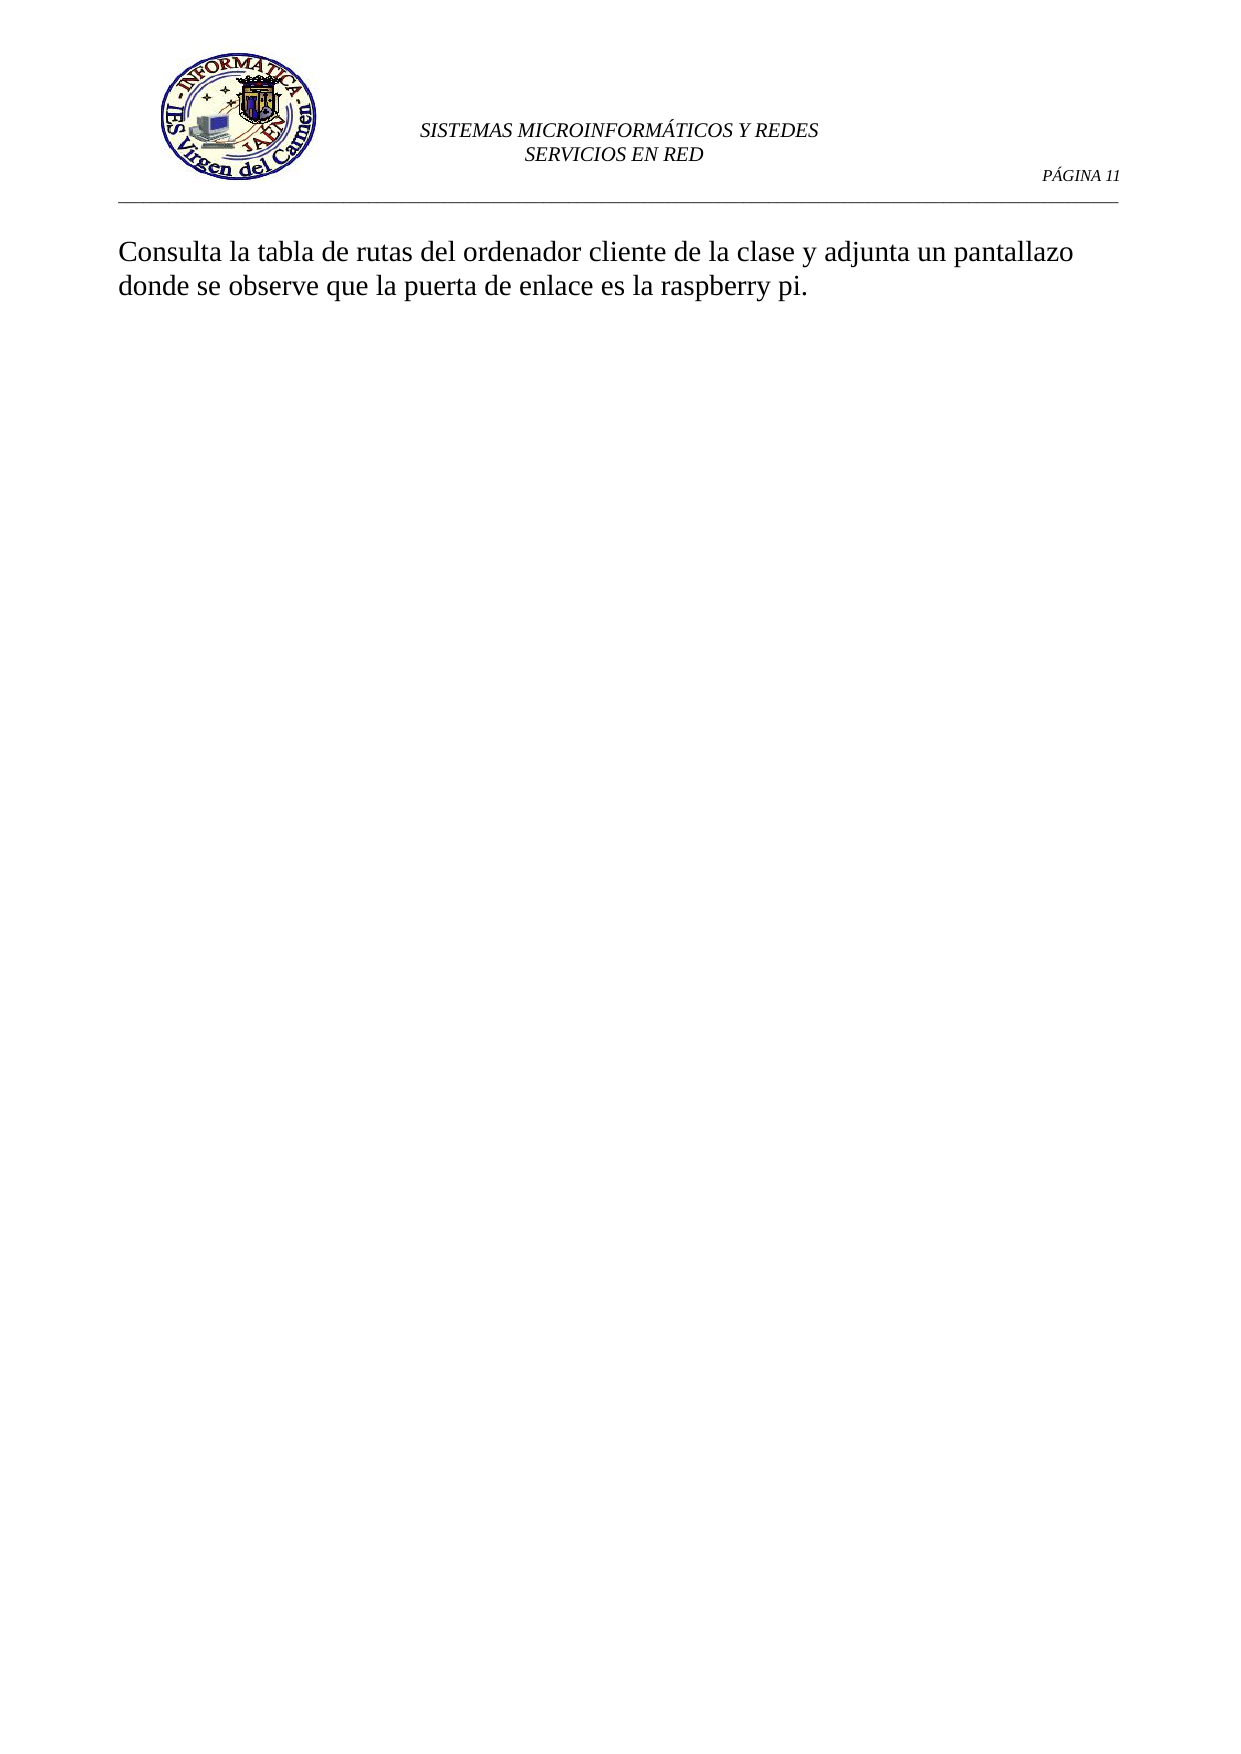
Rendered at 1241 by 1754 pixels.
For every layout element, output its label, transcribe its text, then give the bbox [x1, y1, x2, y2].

text Consulta la tabla de rutas del ordenador cliente de la clase y adjunta un pantallazo donde se observe que la puerta de enlace es la raspberry pi. [118, 234, 1122, 301]
picture [161, 43, 319, 182]
